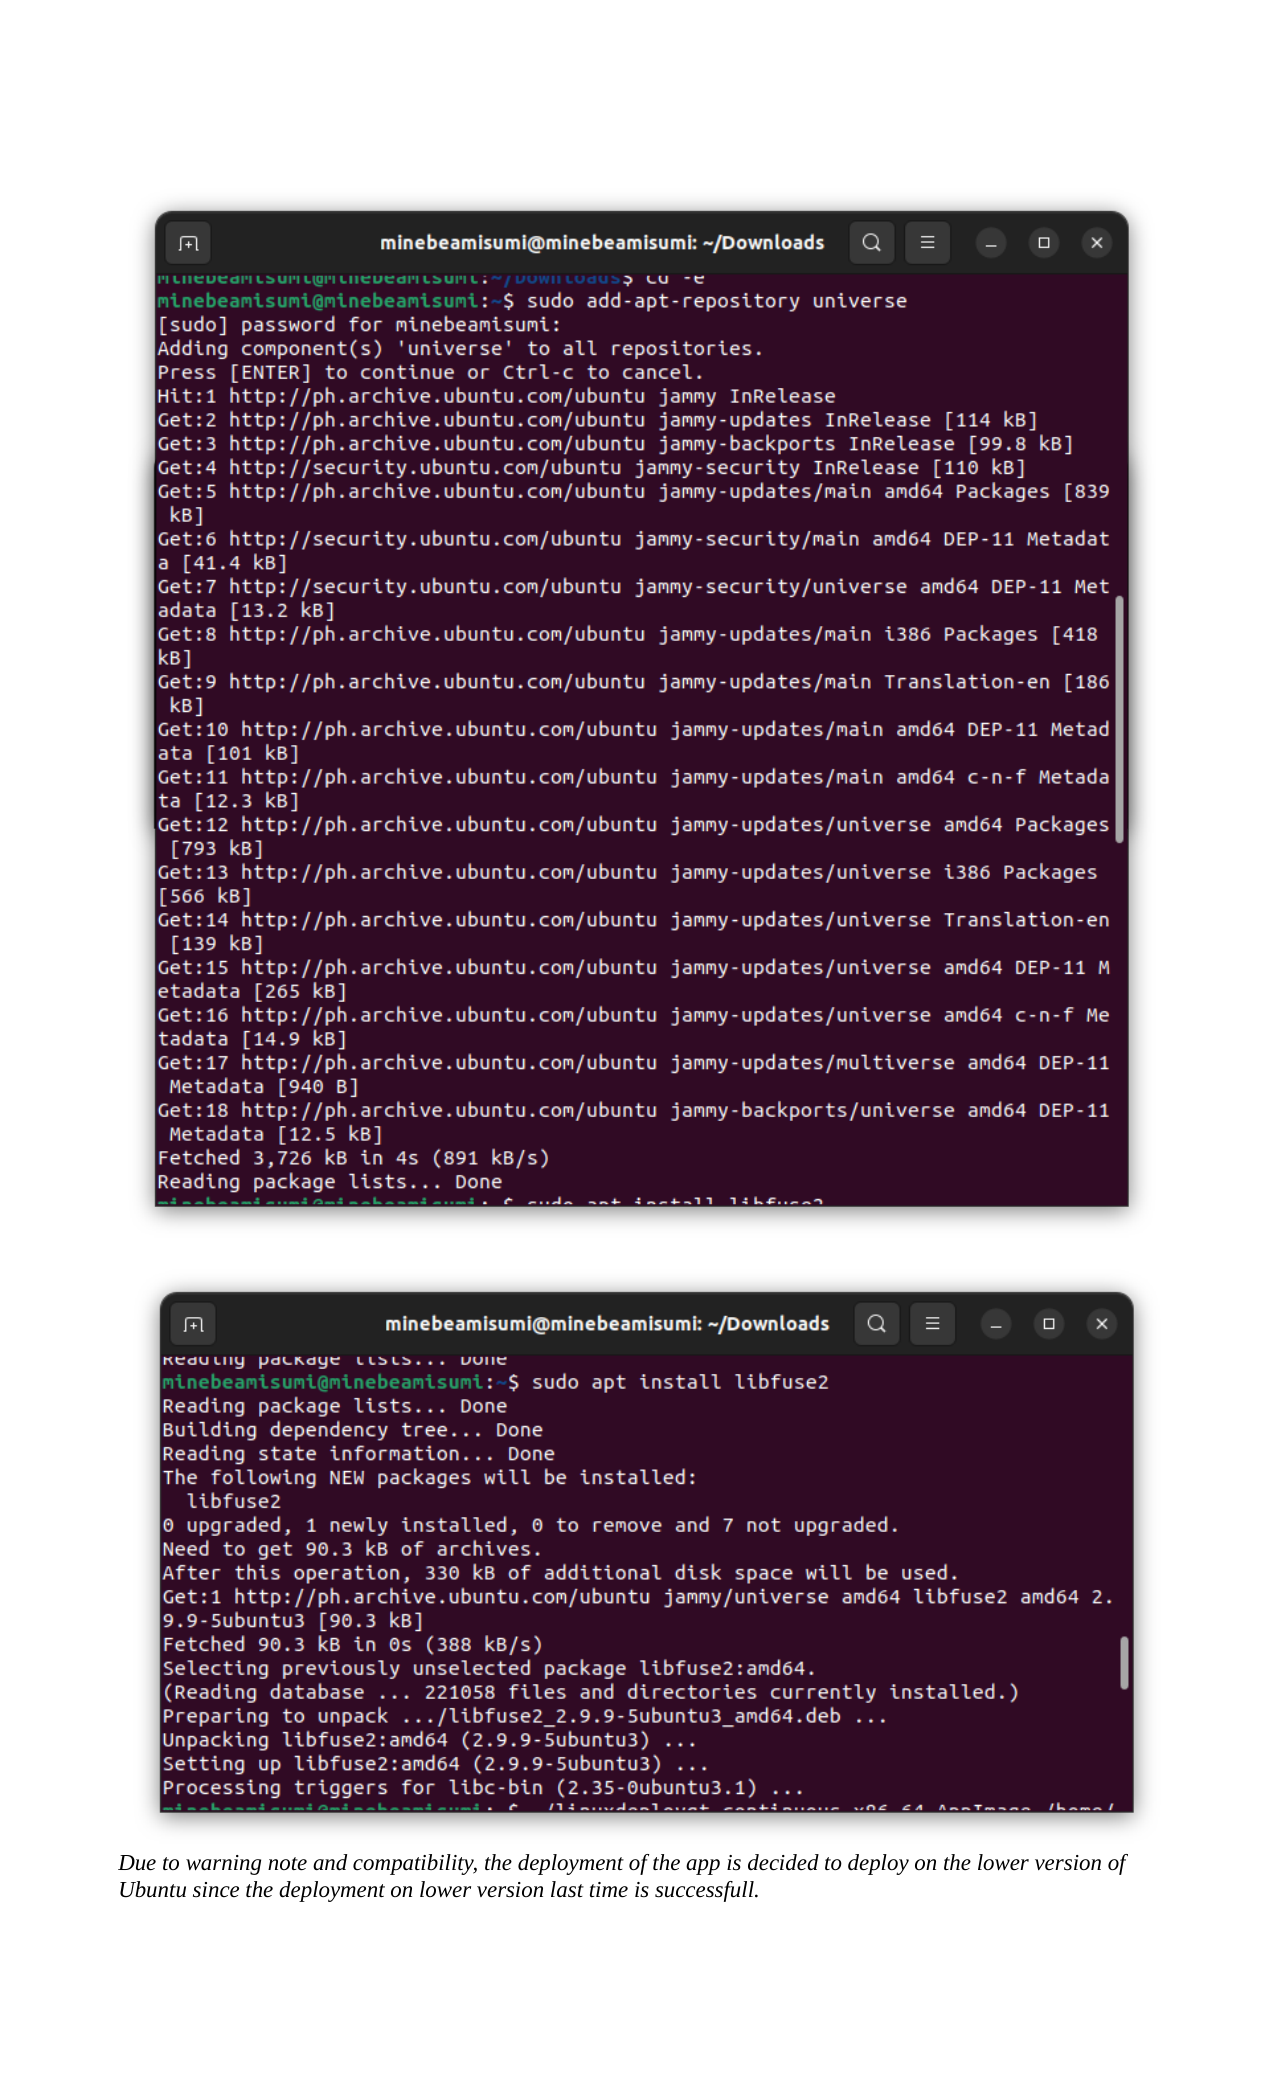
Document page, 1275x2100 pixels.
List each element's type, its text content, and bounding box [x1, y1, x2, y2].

picture [121, 182, 1162, 1244]
text Due to warning note and compatibility, the deployment of the app is decided to deploy on the lower version of Ubuntu since the deployment on lower version last time is successfull. [118, 358, 1157, 1902]
picture [127, 1263, 1167, 1850]
